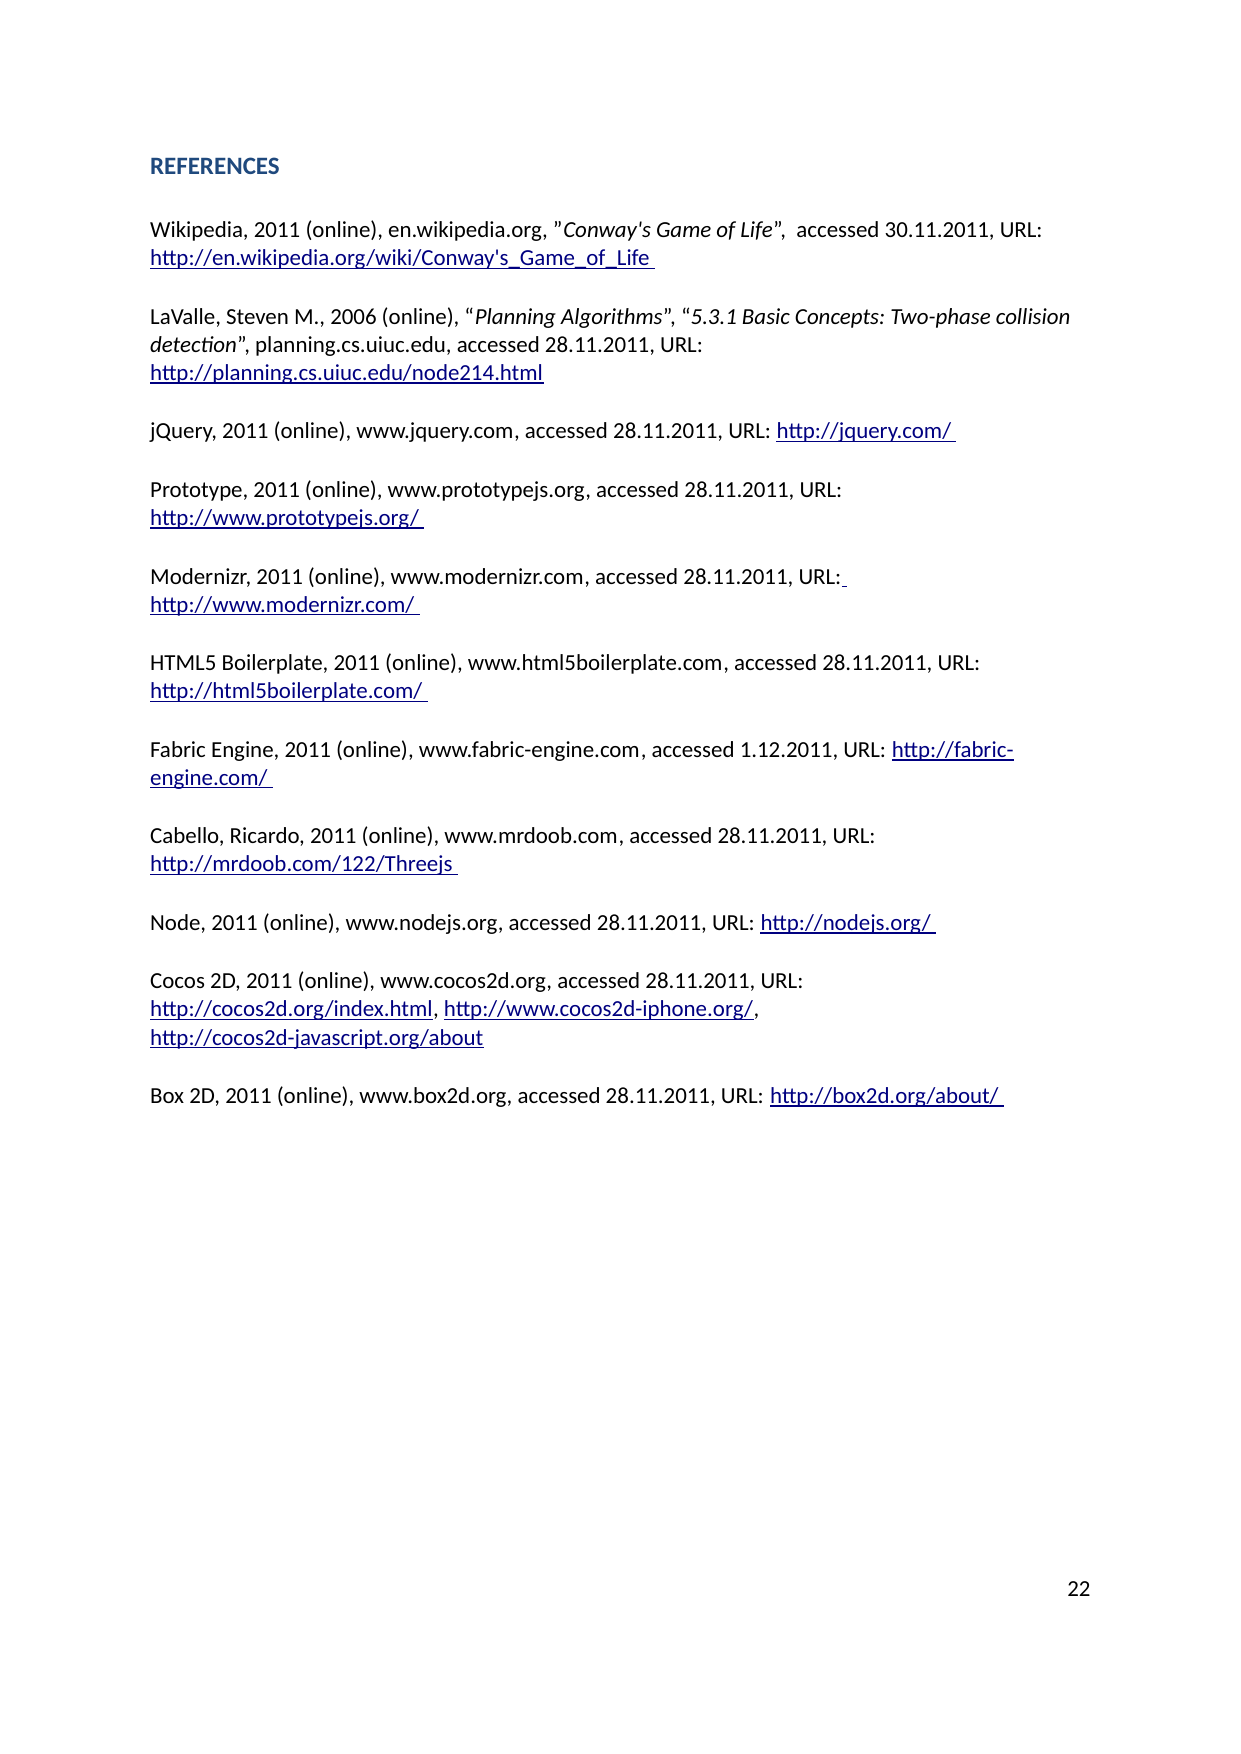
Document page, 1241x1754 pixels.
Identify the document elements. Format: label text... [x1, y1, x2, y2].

text Box 2D, 2011 (online), www.box2d.org, accessed 28.11.2011, URL: http://box2d.org/about/ [150, 1081, 1090, 1109]
text Fabric Engine, 2011 (online), www.fabric-engine.com, accessed 1.12.2011, URL: http://fabric-engine.com/ [150, 735, 1090, 791]
subtitle REFERENCES [150, 150, 1090, 181]
text HTML5 Boilerplate, 2011 (online), www.html5boilerplate.com, accessed 28.11.2011, URL: http://html5boilerplate.com/ [150, 648, 1090, 704]
text jQuery, 2011 (online), www.jquery.com, accessed 28.11.2011, URL: http://jquery.com/ [150, 417, 1090, 445]
text Modernizr, 2011 (online), www.modernizr.com, accessed 28.11.2011, URL: http://www.modernizr.com/ [150, 562, 1090, 618]
text Node, 2011 (online), www.nodejs.org, accessed 28.11.2011, URL: http://nodejs.org/ [150, 908, 1090, 936]
text Cabello, Ricardo, 2011 (online), www.mrdoob.com, accessed 28.11.2011, URL: http://mrdoob.com/122/Threejs [150, 821, 1090, 877]
text Cocos 2D, 2011 (online), www.cocos2d.org, accessed 28.11.2011, URL: http://cocos2d.org/index.html, http://www.cocos2d-iphone.org/, http://cocos2d-javascript.org/about [150, 967, 1090, 1051]
text LaValle, Steven M., 2006 (online), “Planning Algorithms”, “5.3.1 Basic Concepts: Two-phase collision detection”, planning.cs.uiuc.edu, accessed 28.11.2011, URL: http://planning.cs.uiuc.edu/node214.html [150, 302, 1090, 386]
text Prototype, 2011 (online), www.prototypejs.org, accessed 28.11.2011, URL: http://www.prototypejs.org/ [150, 475, 1090, 531]
text Wikipedia, 2011 (online), en.wikipedia.org, ”Conway's Game of Life”, accessed 30.11.2011, URL: http://en.wikipedia.org/wiki/Conway's_Game_of_Life [150, 216, 1090, 272]
